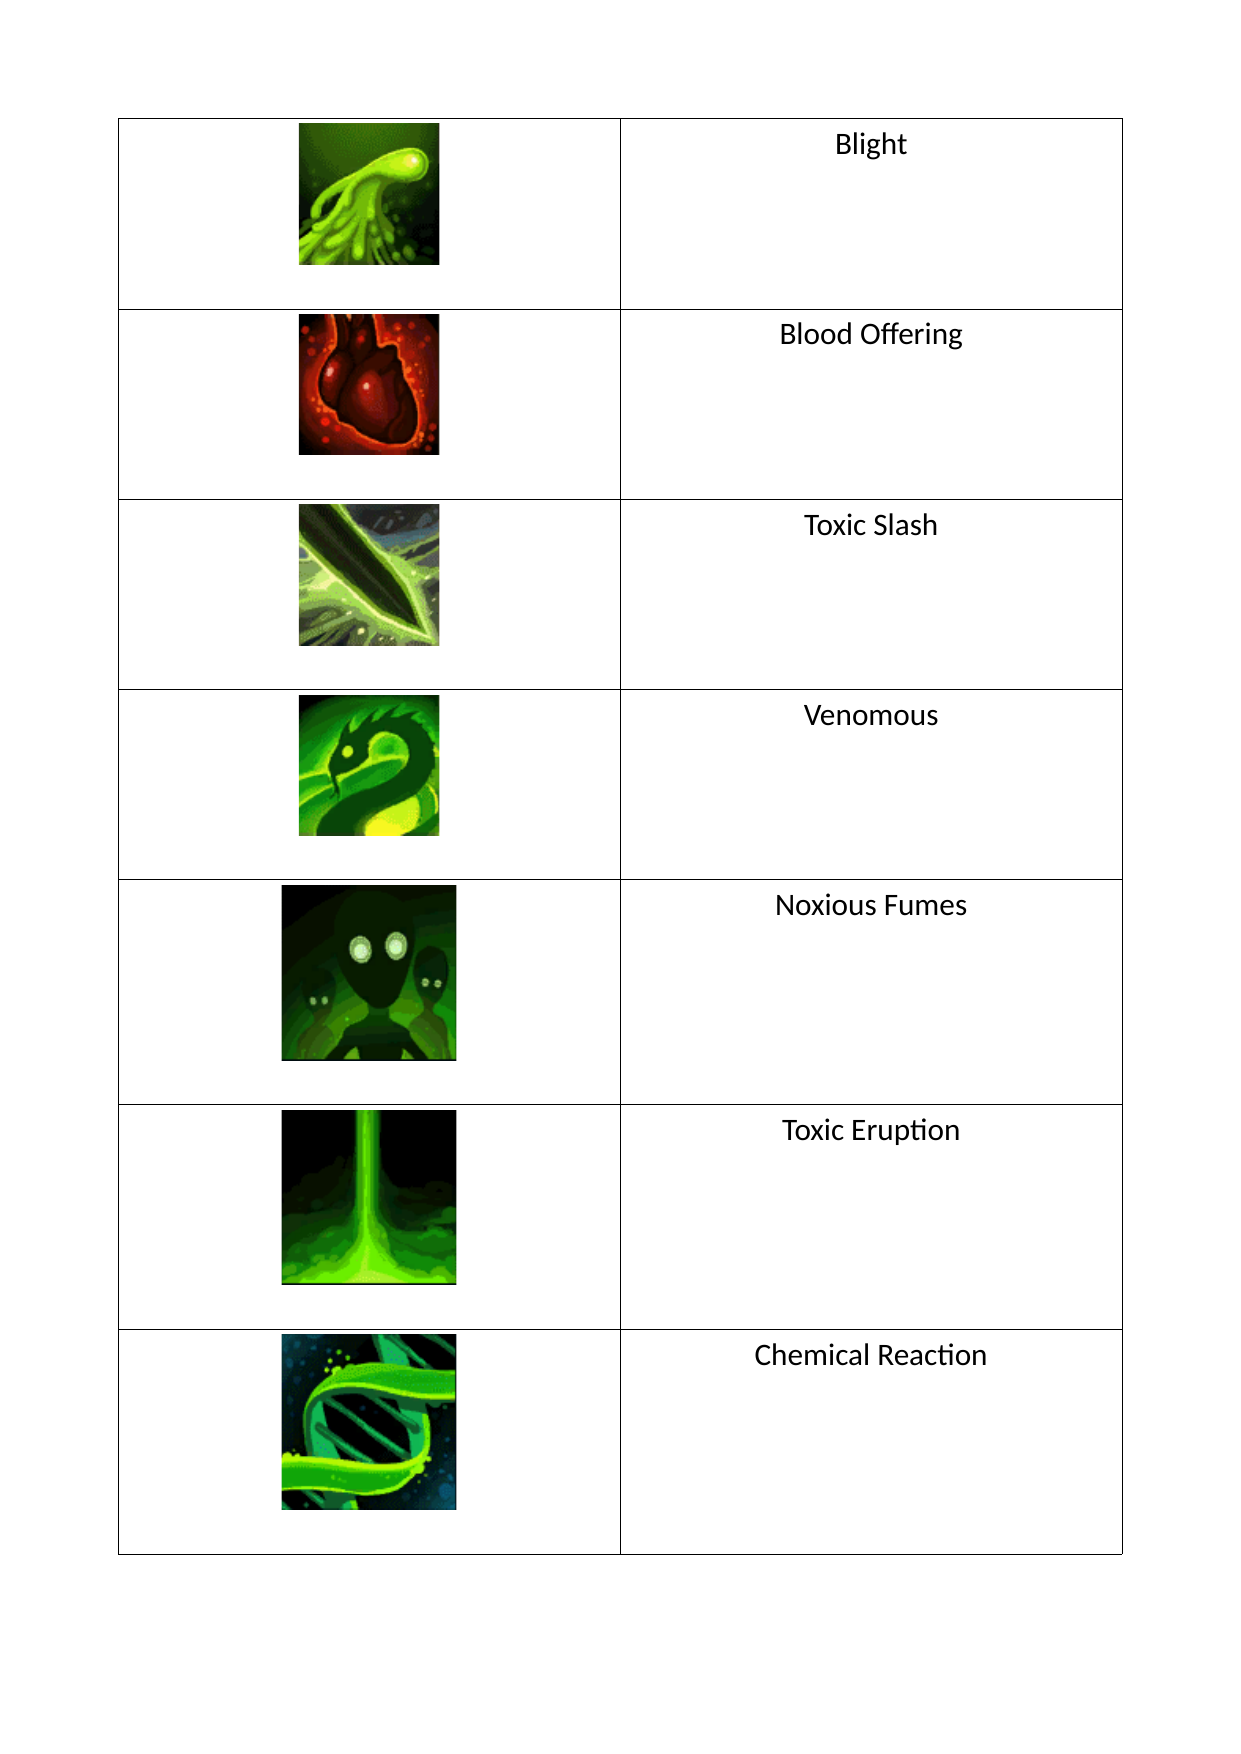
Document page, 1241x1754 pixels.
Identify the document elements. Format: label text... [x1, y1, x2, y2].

table_cell [119, 265, 620, 308]
table_cell [119, 500, 620, 504]
picture [281, 1334, 457, 1510]
table_cell Blight [621, 119, 1122, 308]
table_cell [457, 1335, 620, 1509]
table_cell Noxious Fumes [621, 880, 1122, 1104]
table_cell Toxic Slash [621, 500, 1122, 689]
table_cell [119, 1105, 620, 1329]
table_cell [119, 690, 620, 879]
table_cell Chemical Reaction [621, 1330, 1122, 1553]
table_cell [119, 1330, 620, 1334]
table_cell [119, 119, 620, 264]
table_cell [119, 1510, 620, 1553]
table_cell [119, 880, 620, 1104]
table_cell Blood Offering [621, 310, 1122, 499]
table_cell Toxic Eruption [621, 1105, 1122, 1329]
picture [298, 123, 440, 265]
picture [281, 885, 457, 1061]
picture [298, 695, 440, 836]
table_cell [119, 310, 620, 499]
picture [298, 504, 440, 646]
table_cell Venomous [621, 690, 1122, 879]
picture [298, 314, 440, 455]
table_cell [119, 505, 620, 689]
picture [281, 1110, 457, 1285]
table_cell [119, 1335, 281, 1509]
